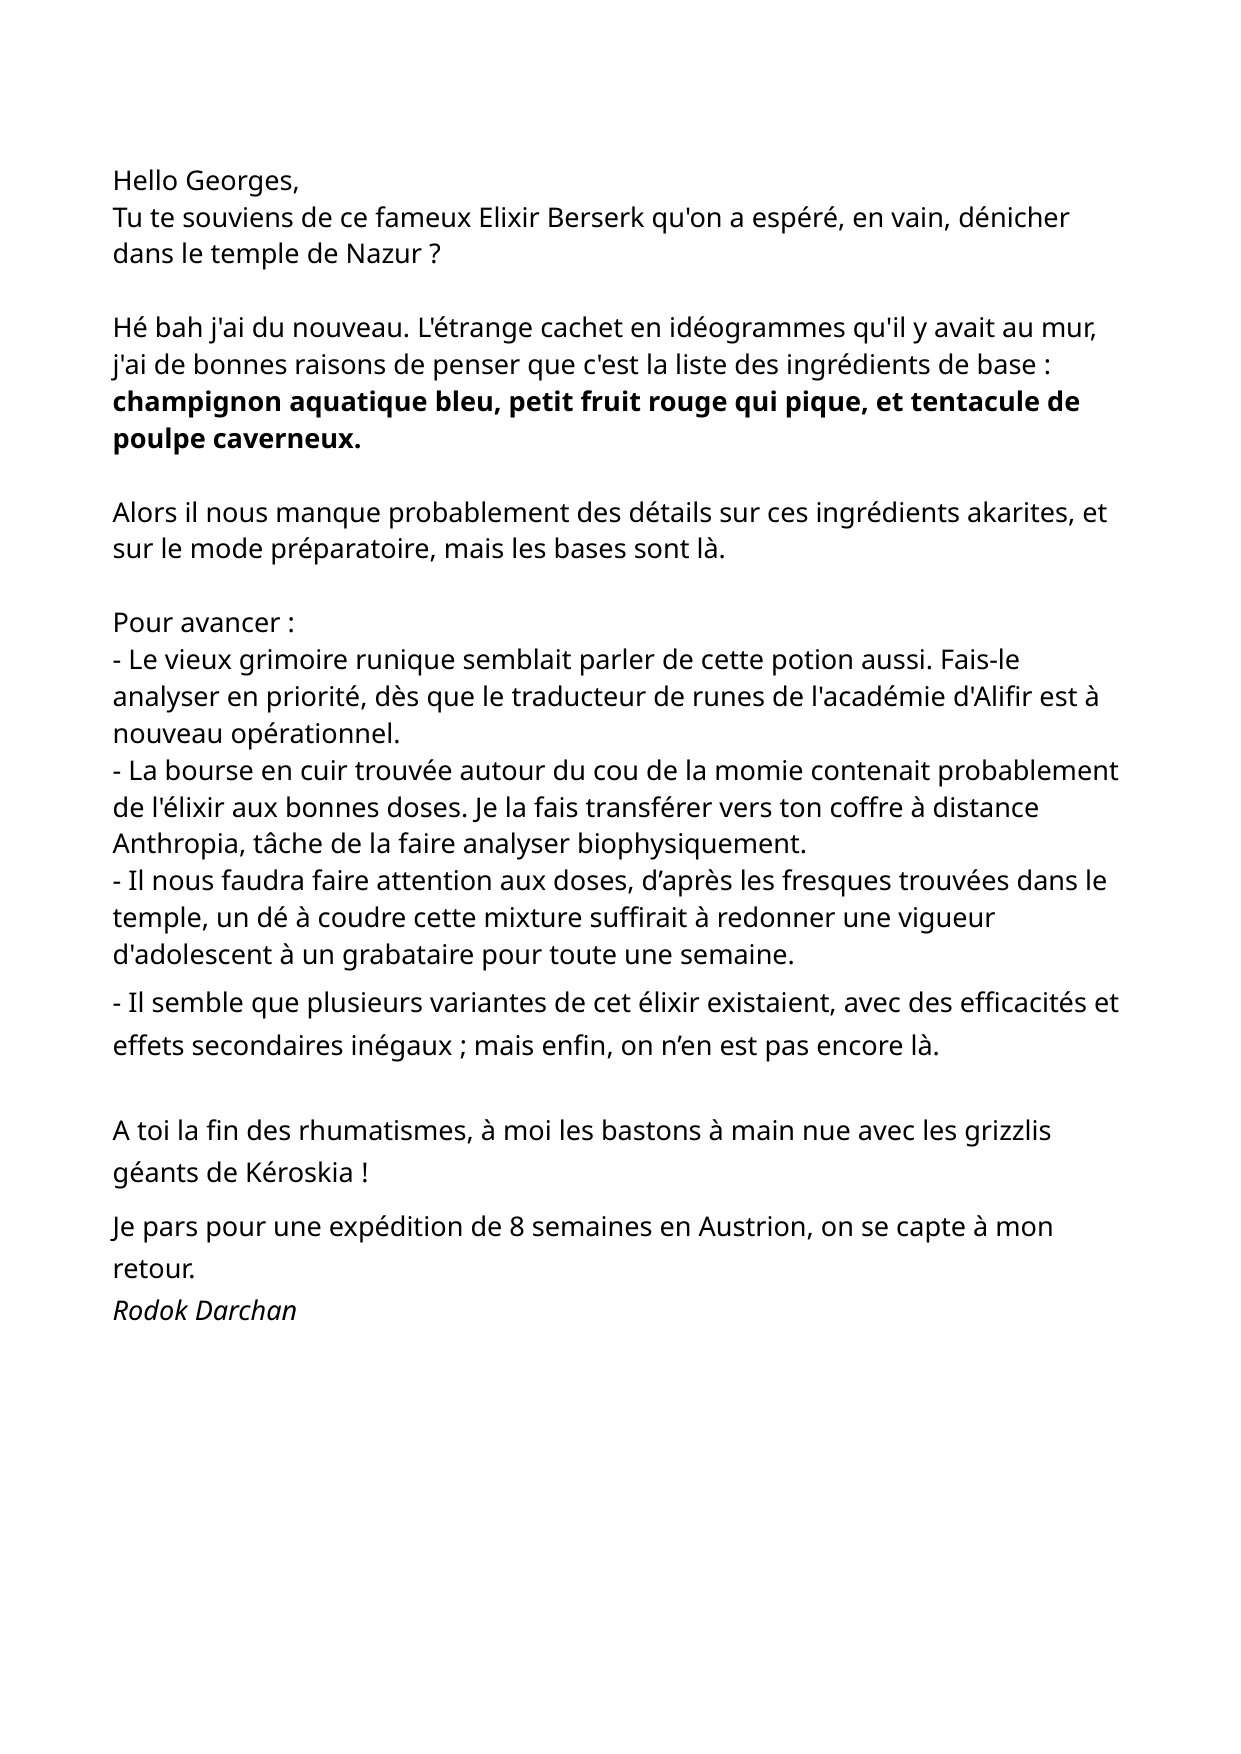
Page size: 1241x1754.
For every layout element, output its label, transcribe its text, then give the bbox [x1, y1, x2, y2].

text - Il semble que plusieurs variantes de cet élixir existaient, avec des efficacités et effets secondaires inégaux ; mais enfin, on n’en est pas encore là. A toi la fin des rhumatismes, à moi les bastons à main nue avec les grizzlis géants de Kéroskia ! [112, 984, 1128, 1190]
text Hello Georges, Tu te souviens de ce fameux Elixir Berserk qu'on a espéré, en vain, dénicher dans le temple de Nazur ? Hé bah j'ai du nouveau. L'étrange cachet en idéogrammes qu'il y avait au mur, j'ai de bonnes raisons de penser que c'est la liste des ingrédients de base : champignon aquatique bleu, petit fruit rouge qui pique, et tentacule de poulpe caverneux. Alors il nous manque probablement des détails sur ces ingrédients akarites, et sur le mode préparatoire, mais les bases sont là. Pour avancer : - Le vieux grimoire runique semblait parler de cette potion aussi. Fais-le analyser en priorité, dès que le traducteur de runes de l'académie d'Alifir est à nouveau opérationnel. - La bourse en cuir trouvée autour du cou de la momie contenait probablement de l'élixir aux bonnes doses. Je la fais transférer vers ton coffre à distance Anthropia, tâche de la faire analyser biophysiquement. - Il nous faudra faire attention aux doses, d’après les fresques trouvées dans le temple, un dé à coudre cette mixture suffirait à redonner une vigueur d'adolescent à un grabataire pour toute une semaine. [112, 161, 1128, 972]
text Je pars pour une expédition de 8 semaines en Austrion, on se capte à mon retour. Rodok Darchan [112, 1207, 1128, 1329]
